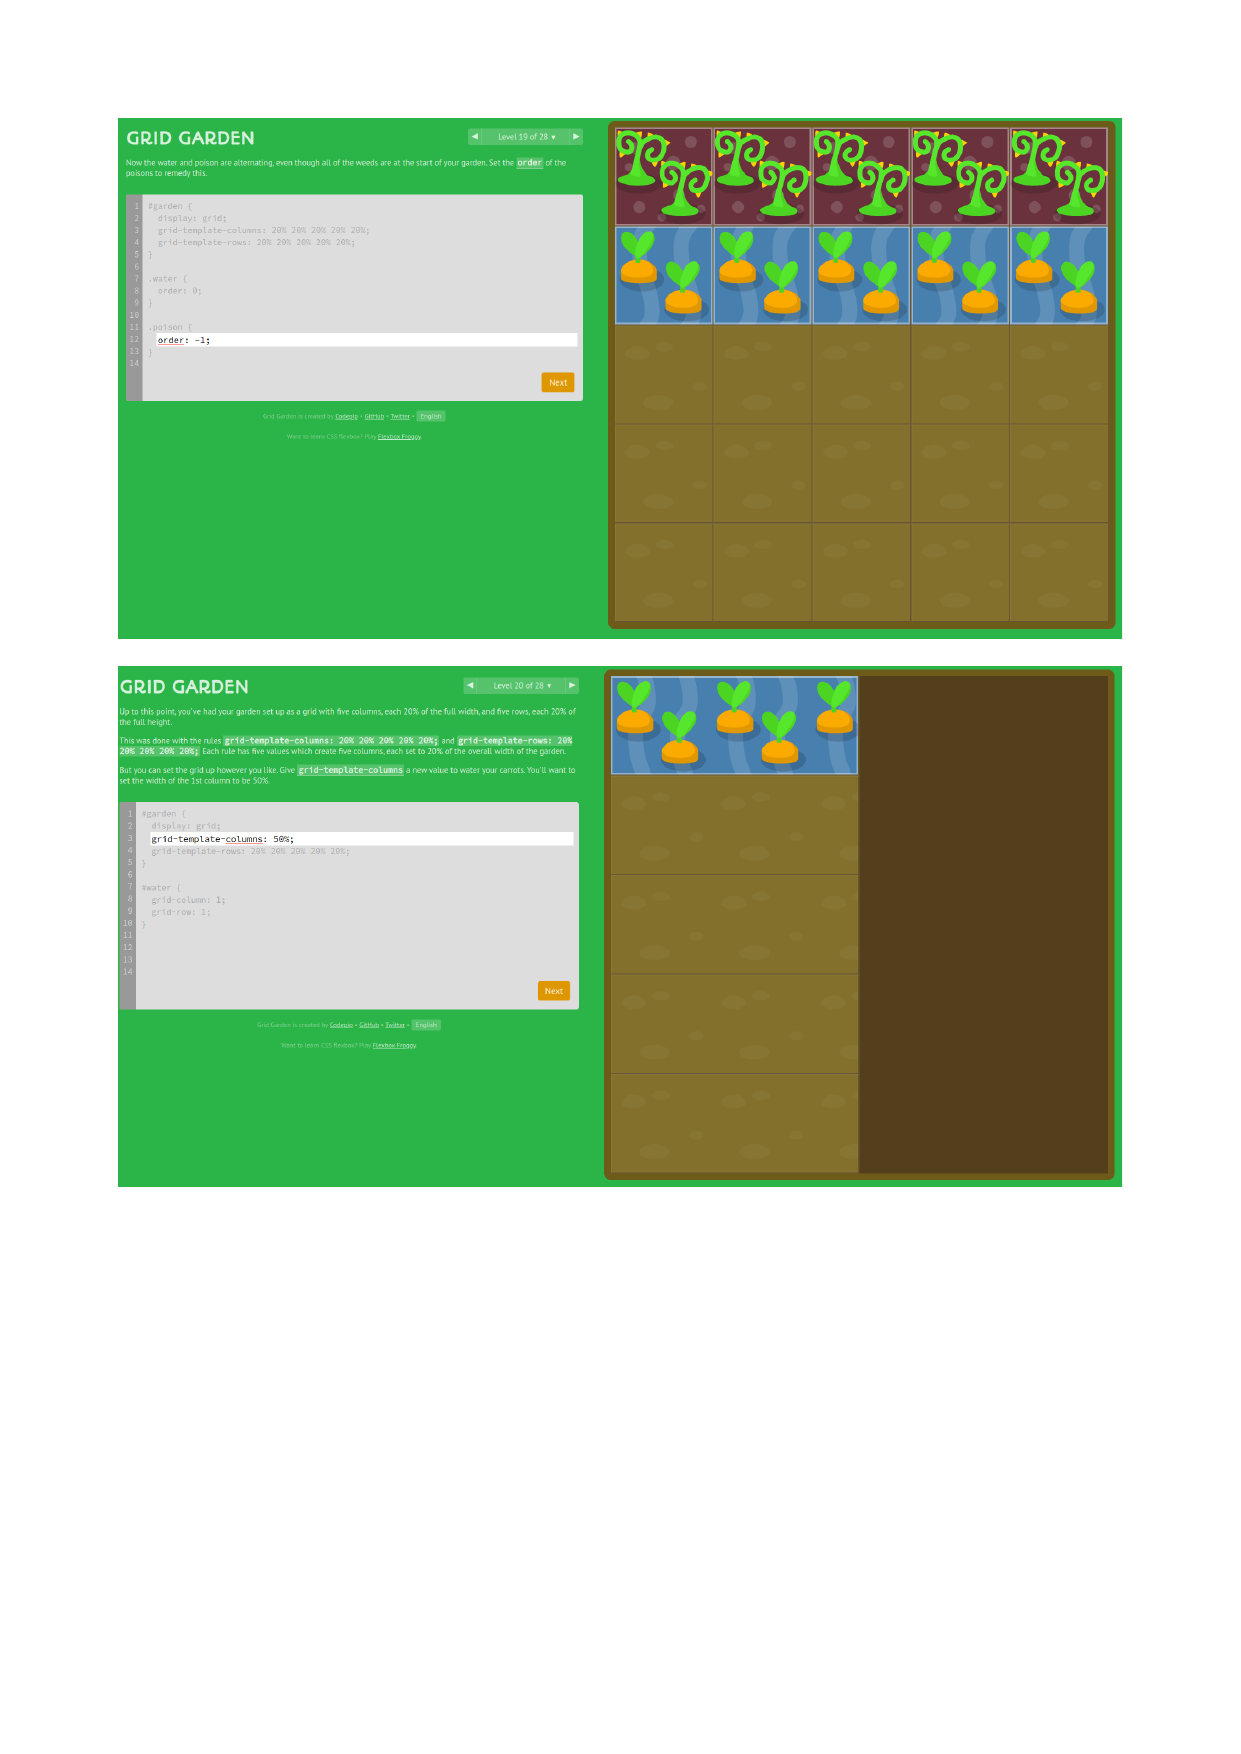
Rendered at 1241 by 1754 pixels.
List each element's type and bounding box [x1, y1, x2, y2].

picture [118, 118, 1123, 639]
picture [118, 666, 1123, 1187]
